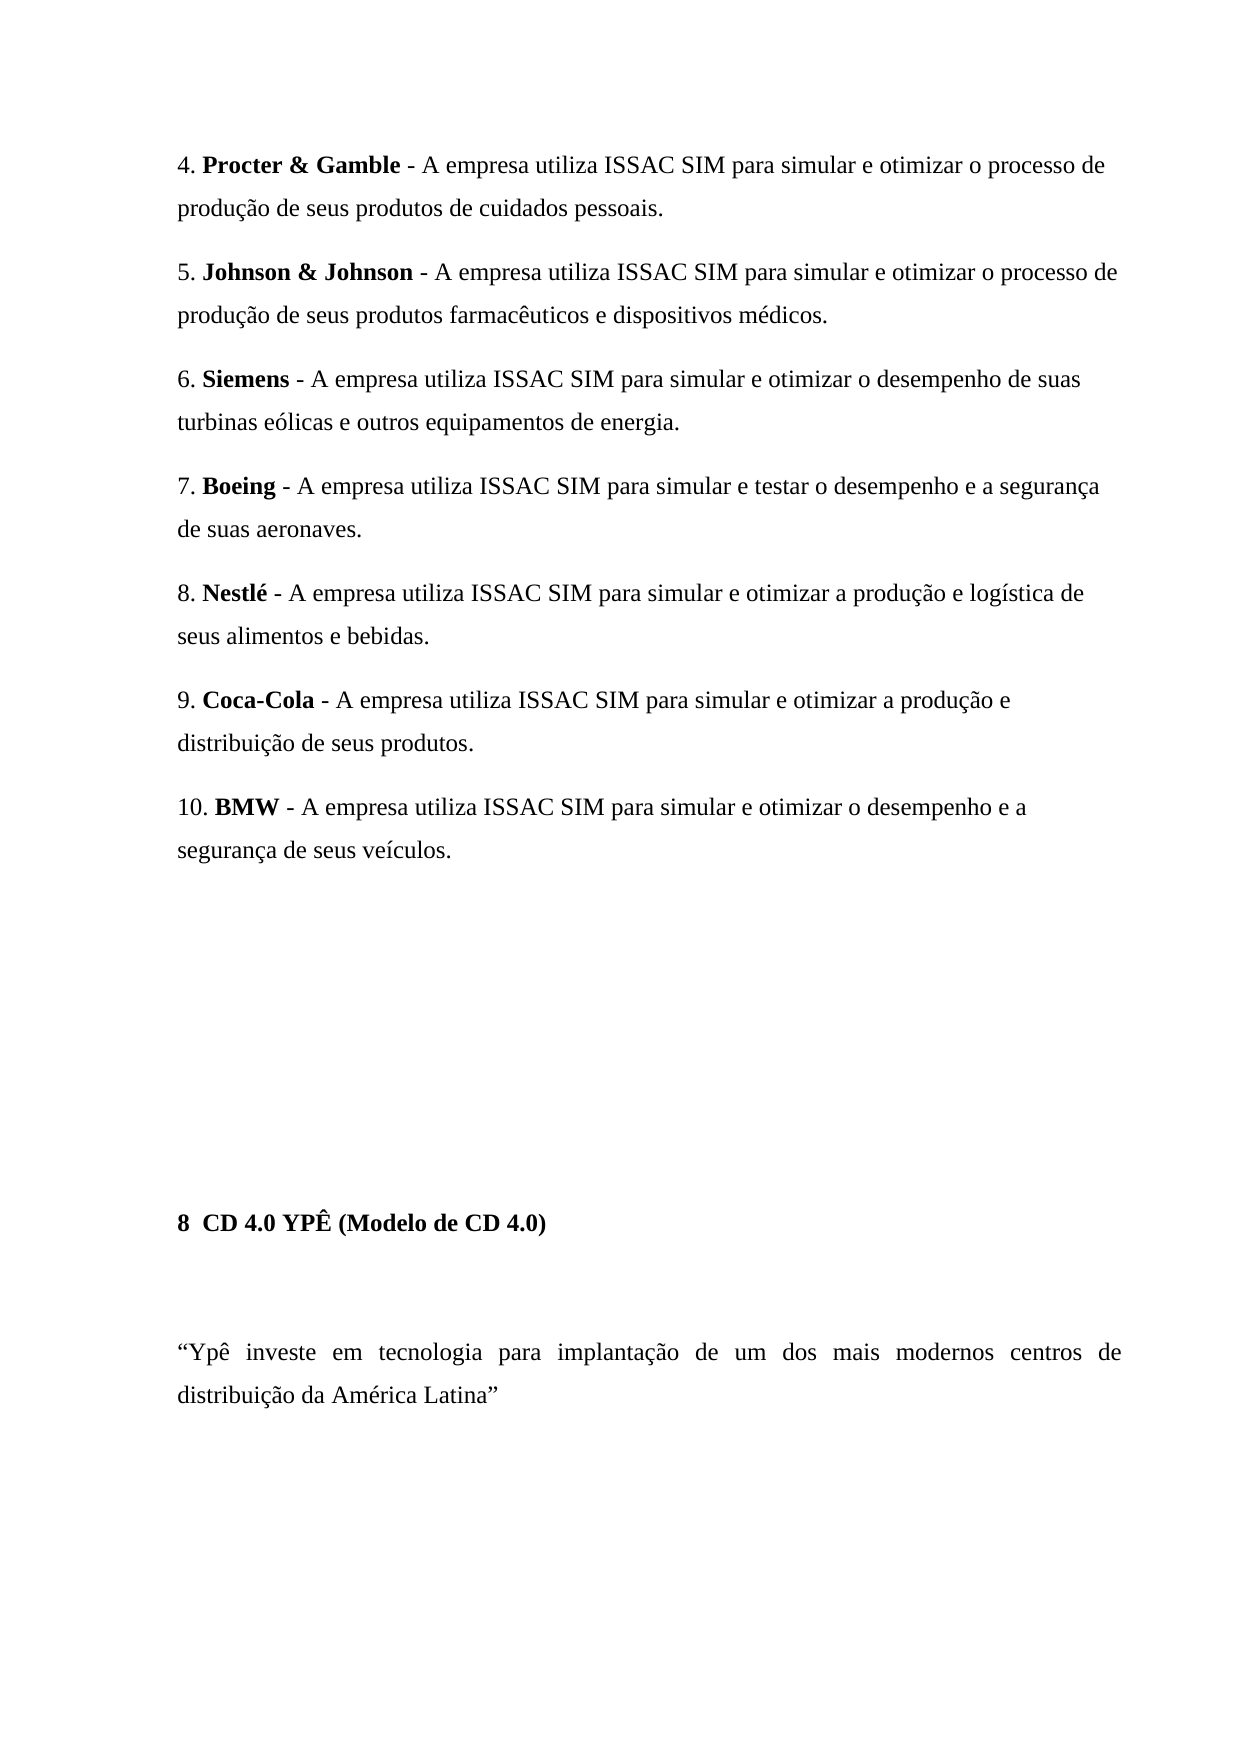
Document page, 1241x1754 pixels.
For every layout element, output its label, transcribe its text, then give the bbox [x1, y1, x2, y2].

text 6. Siemens - A empresa utiliza ISSAC SIM para simular e otimizar o desempenho de suas turbinas eólicas e outros equipamentos de energia. [177, 364, 1123, 436]
text 8. Nestlé - A empresa utiliza ISSAC SIM para simular e otimizar a produção e logística de seus alimentos e bebidas. [177, 578, 1123, 650]
text 4. Procter & Gamble - A empresa utiliza ISSAC SIM para simular e otimizar o processo de produção de seus produtos de cuidados pessoais. [177, 150, 1123, 222]
text 9. Coca-Cola - A empresa utiliza ISSAC SIM para simular e otimizar a produção e distribuição de seus produtos. [177, 685, 1123, 757]
text “Ypê investe em tecnologia para implantação de um dos mais modernos centros de distribuição da América Latina” [177, 1337, 1123, 1409]
text 10. BMW - A empresa utiliza ISSAC SIM para simular e otimizar o desempenho e a segurança de seus veículos. [177, 792, 1123, 864]
text 8 CD 4.0 YPÊ (Modelo de CD 4.0) [177, 1208, 1123, 1237]
text 7. Boeing - A empresa utiliza ISSAC SIM para simular e testar o desempenho e a segurança de suas aeronaves. [177, 471, 1123, 543]
text 5. Johnson & Johnson - A empresa utiliza ISSAC SIM para simular e otimizar o processo de produção de seus produtos farmacêuticos e dispositivos médicos. [177, 257, 1123, 329]
